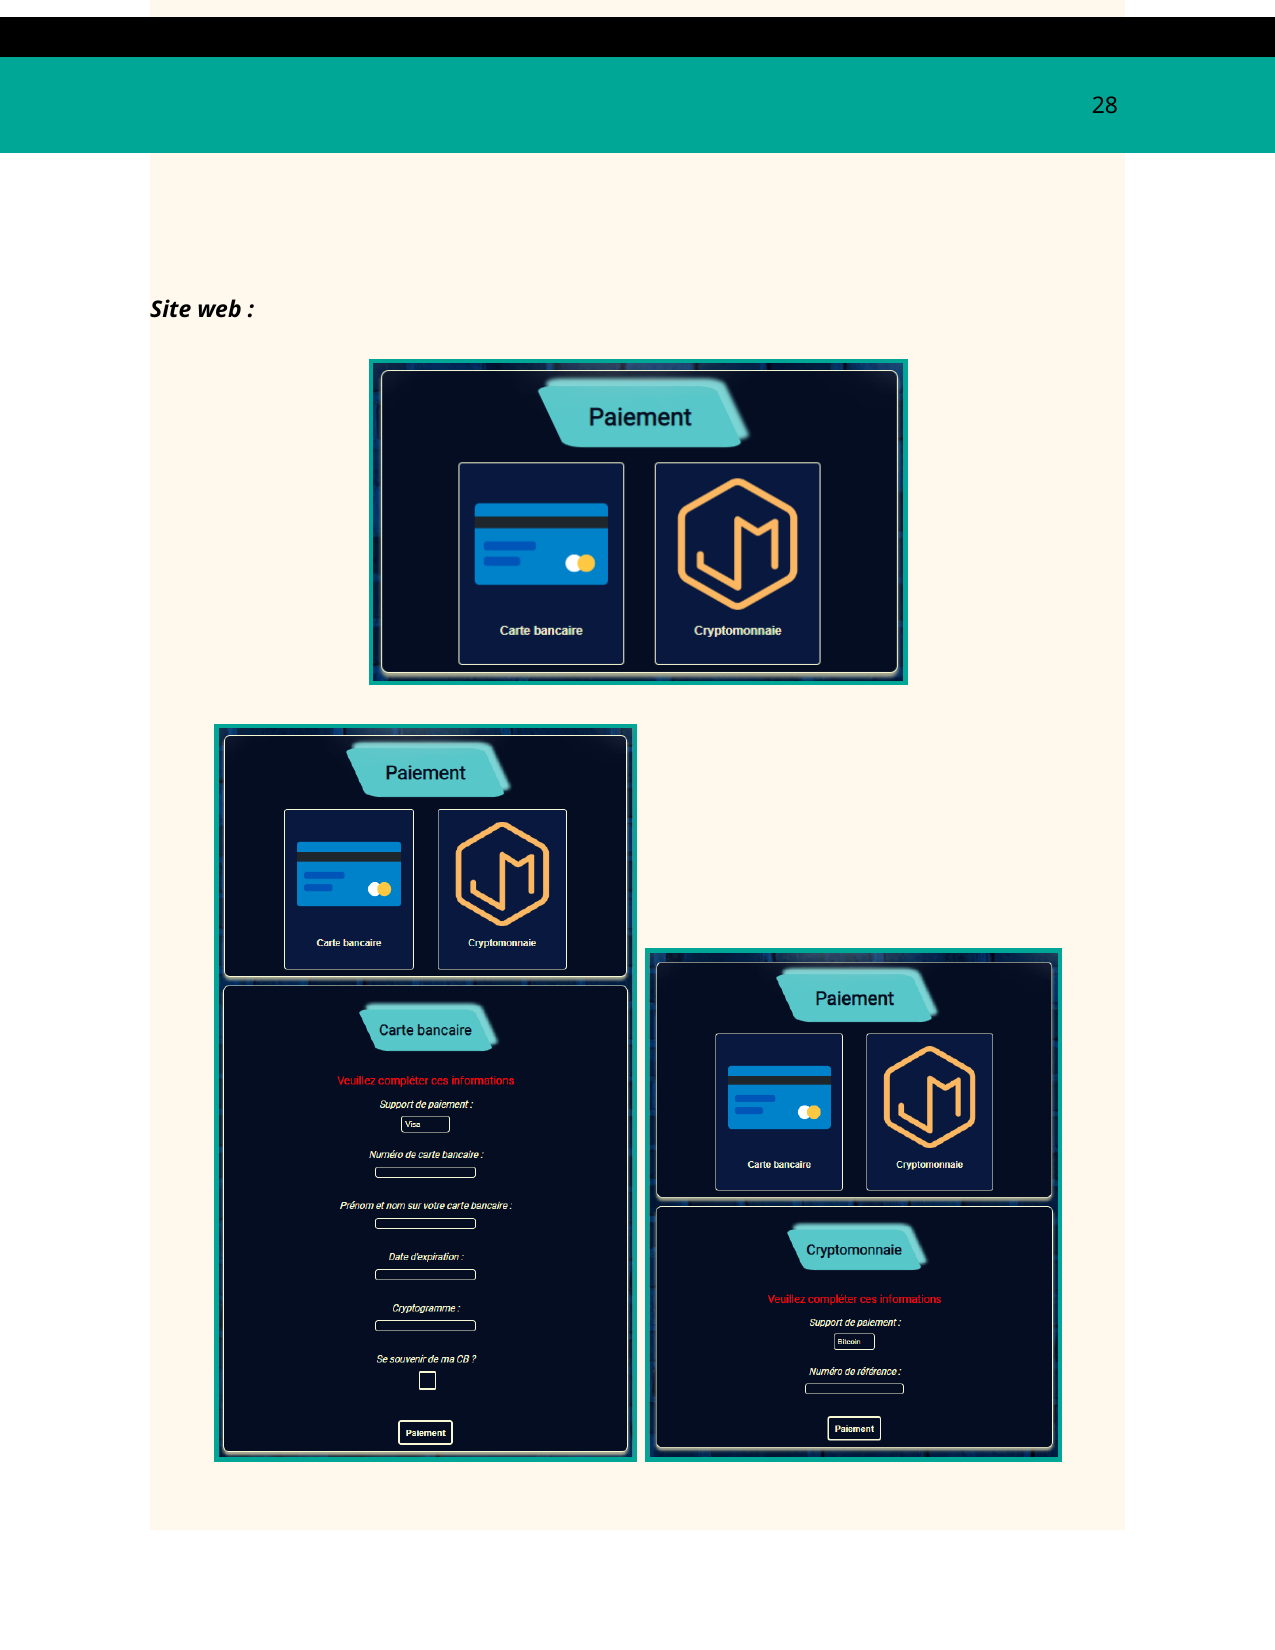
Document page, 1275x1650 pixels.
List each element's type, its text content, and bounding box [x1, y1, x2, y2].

picture [373, 363, 903, 681]
text Site web : [150, 293, 1127, 324]
picture [649, 953, 1058, 1457]
picture [219, 728, 633, 1457]
